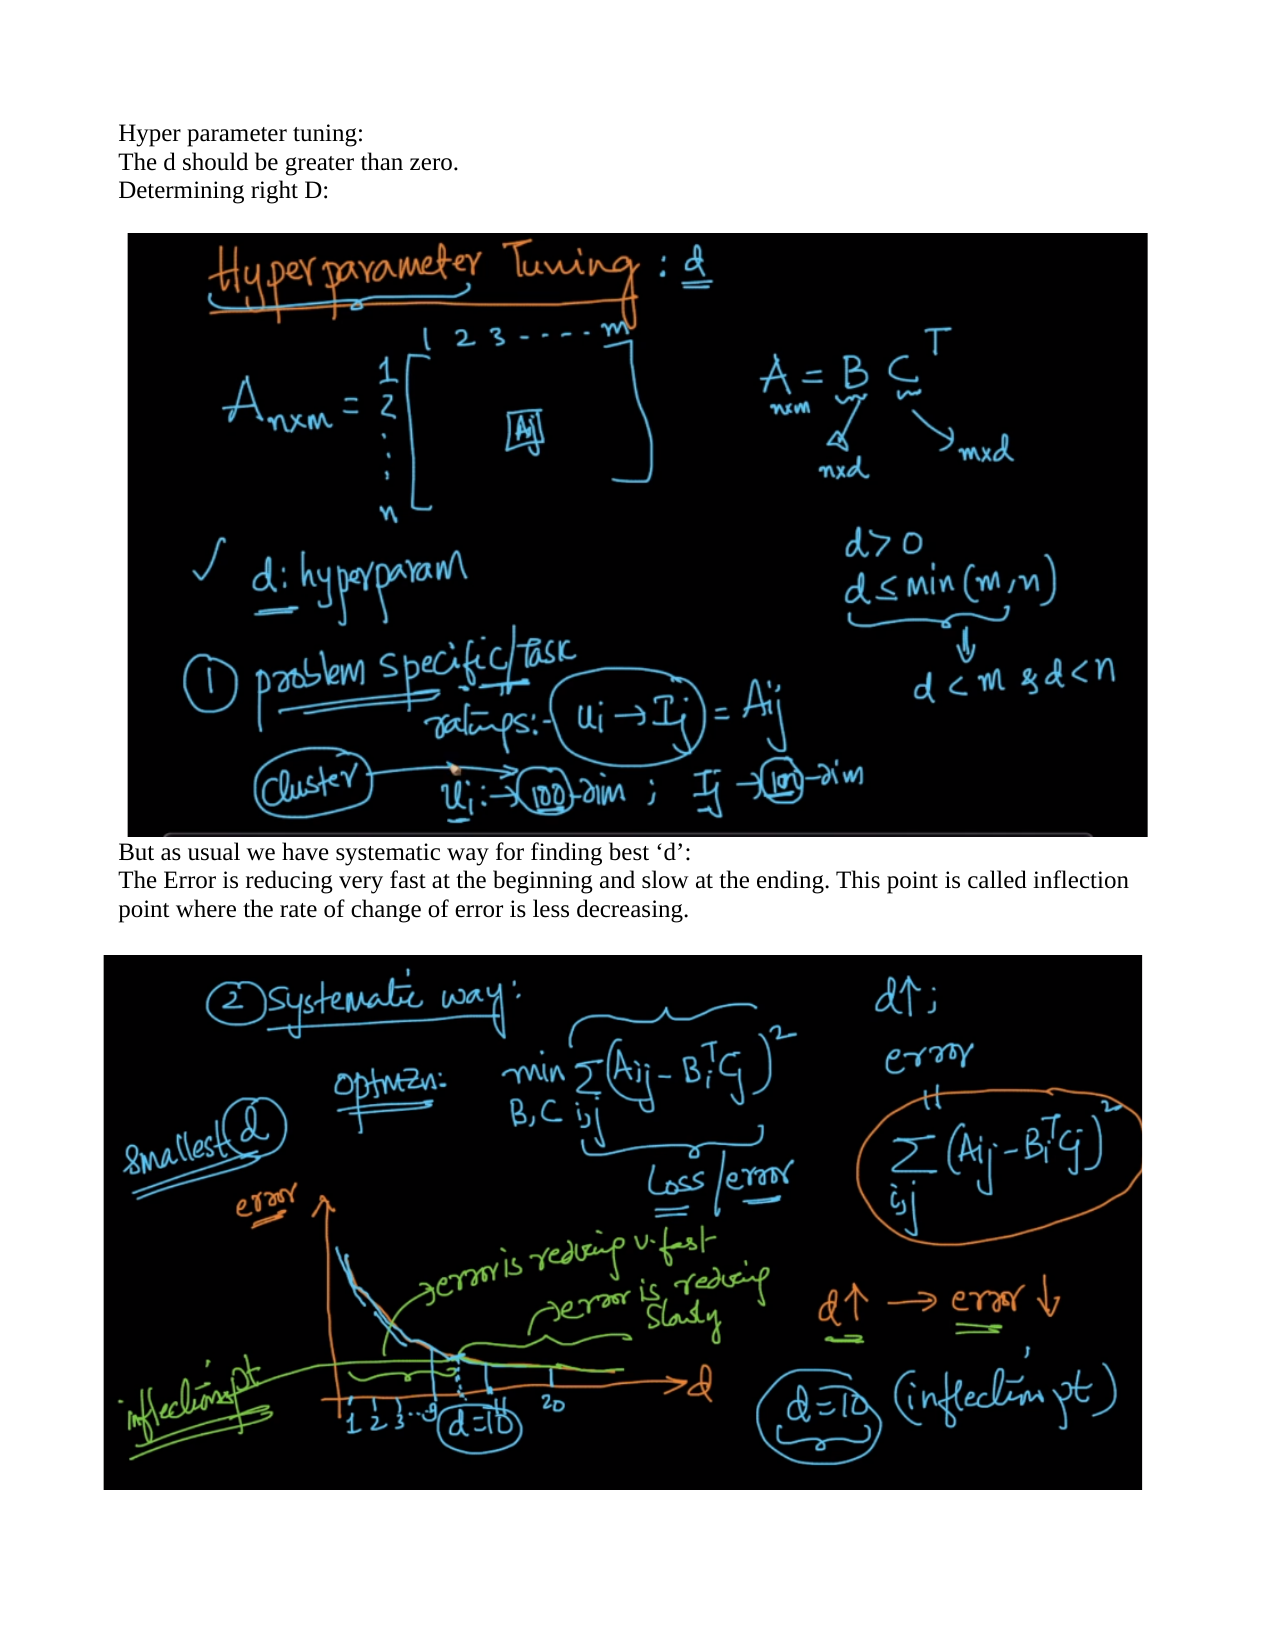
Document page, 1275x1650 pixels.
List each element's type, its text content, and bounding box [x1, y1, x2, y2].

text Hyper parameter tuning: [118, 118, 1157, 147]
text The d should be greater than zero. [118, 147, 1157, 176]
picture [103, 955, 1143, 1490]
text Determining right D: [118, 176, 1157, 204]
text The Error is reducing very fast at the beginning and slow at the ending. This point is called inflection point where the rate of change of error is less decreasing. [118, 866, 1157, 923]
picture [127, 233, 1148, 837]
text But as usual we have systematic way for finding best ‘d’: [118, 233, 1157, 866]
